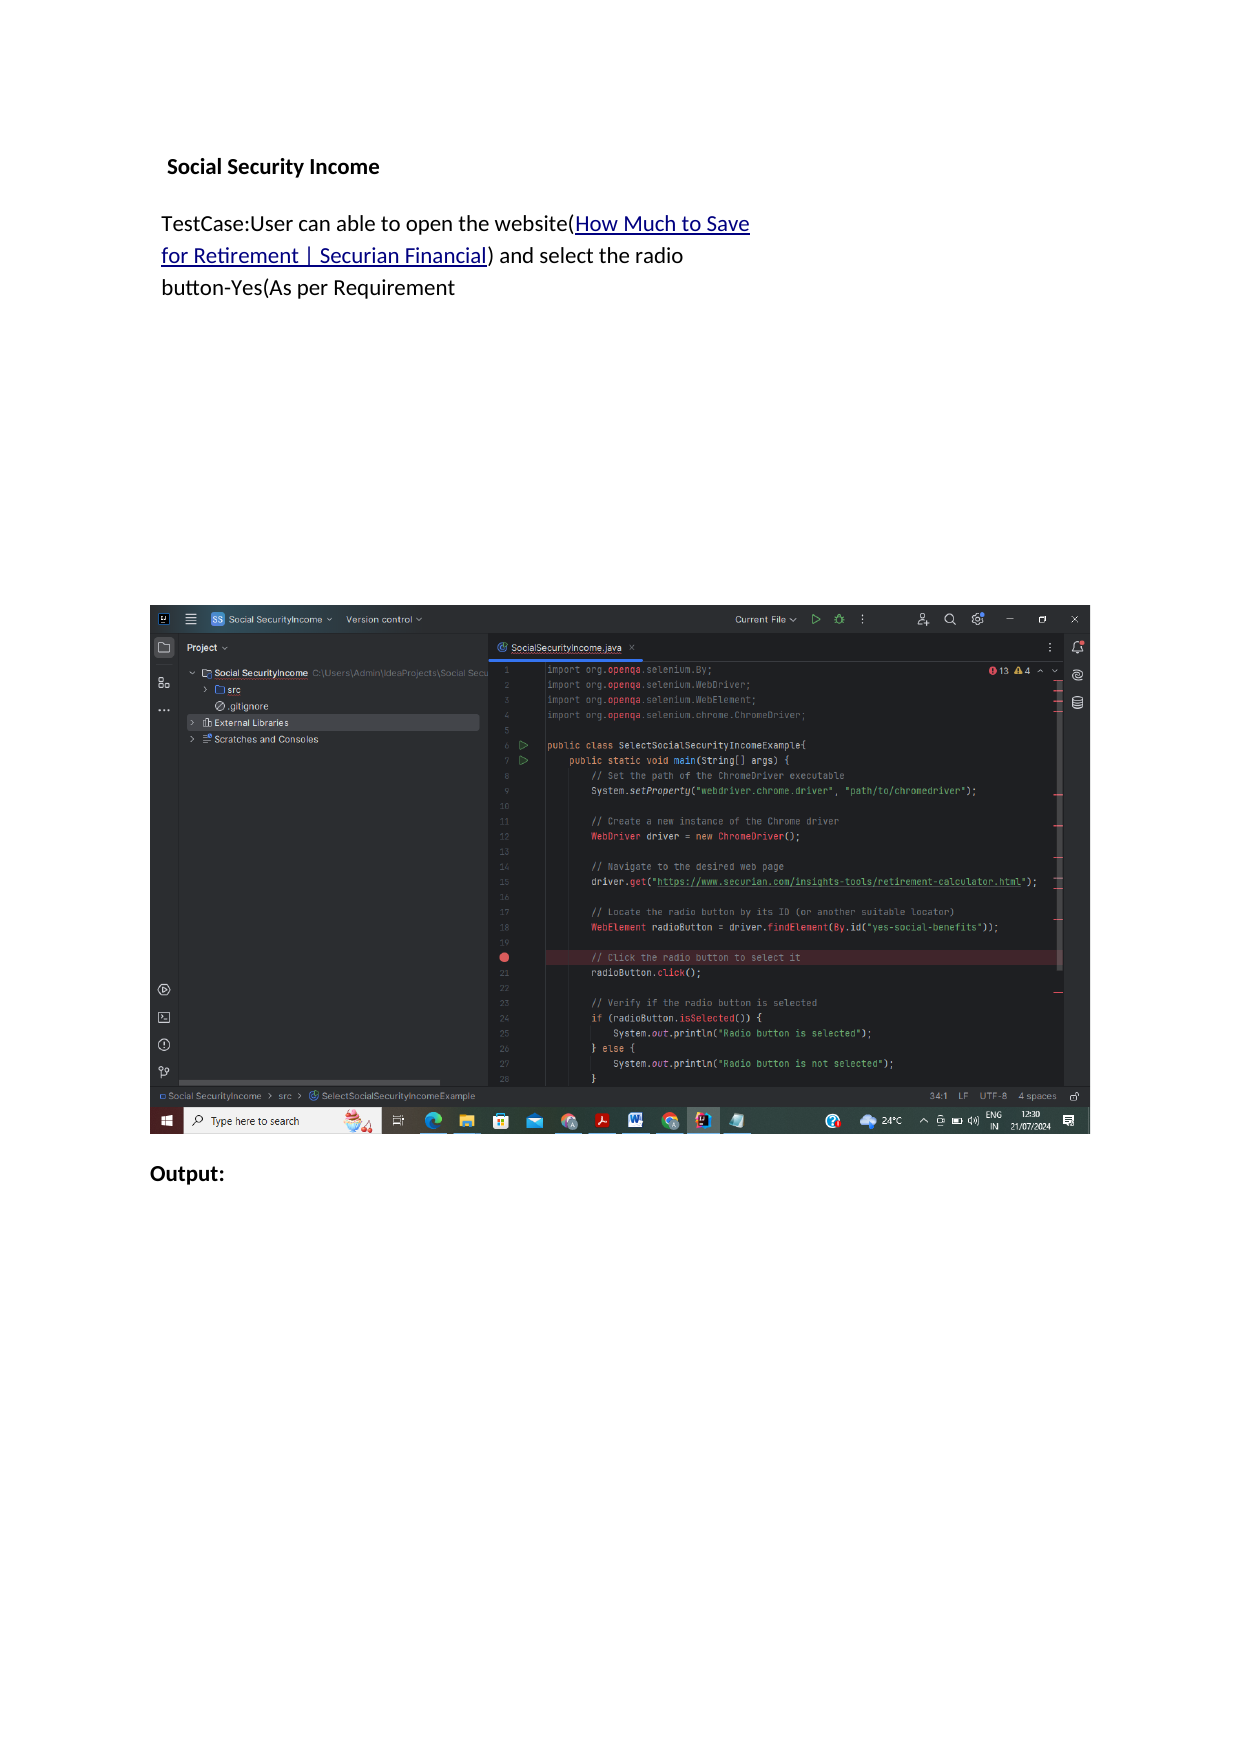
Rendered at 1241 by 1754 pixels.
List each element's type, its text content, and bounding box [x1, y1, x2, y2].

table_header Social Security Income TestCase:User can able to open the website(How Much to Save for Retirement | Securian Financial) and select the radio button-Yes(As per Requirement [151, 151, 766, 467]
text Output: [150, 1159, 1090, 1187]
